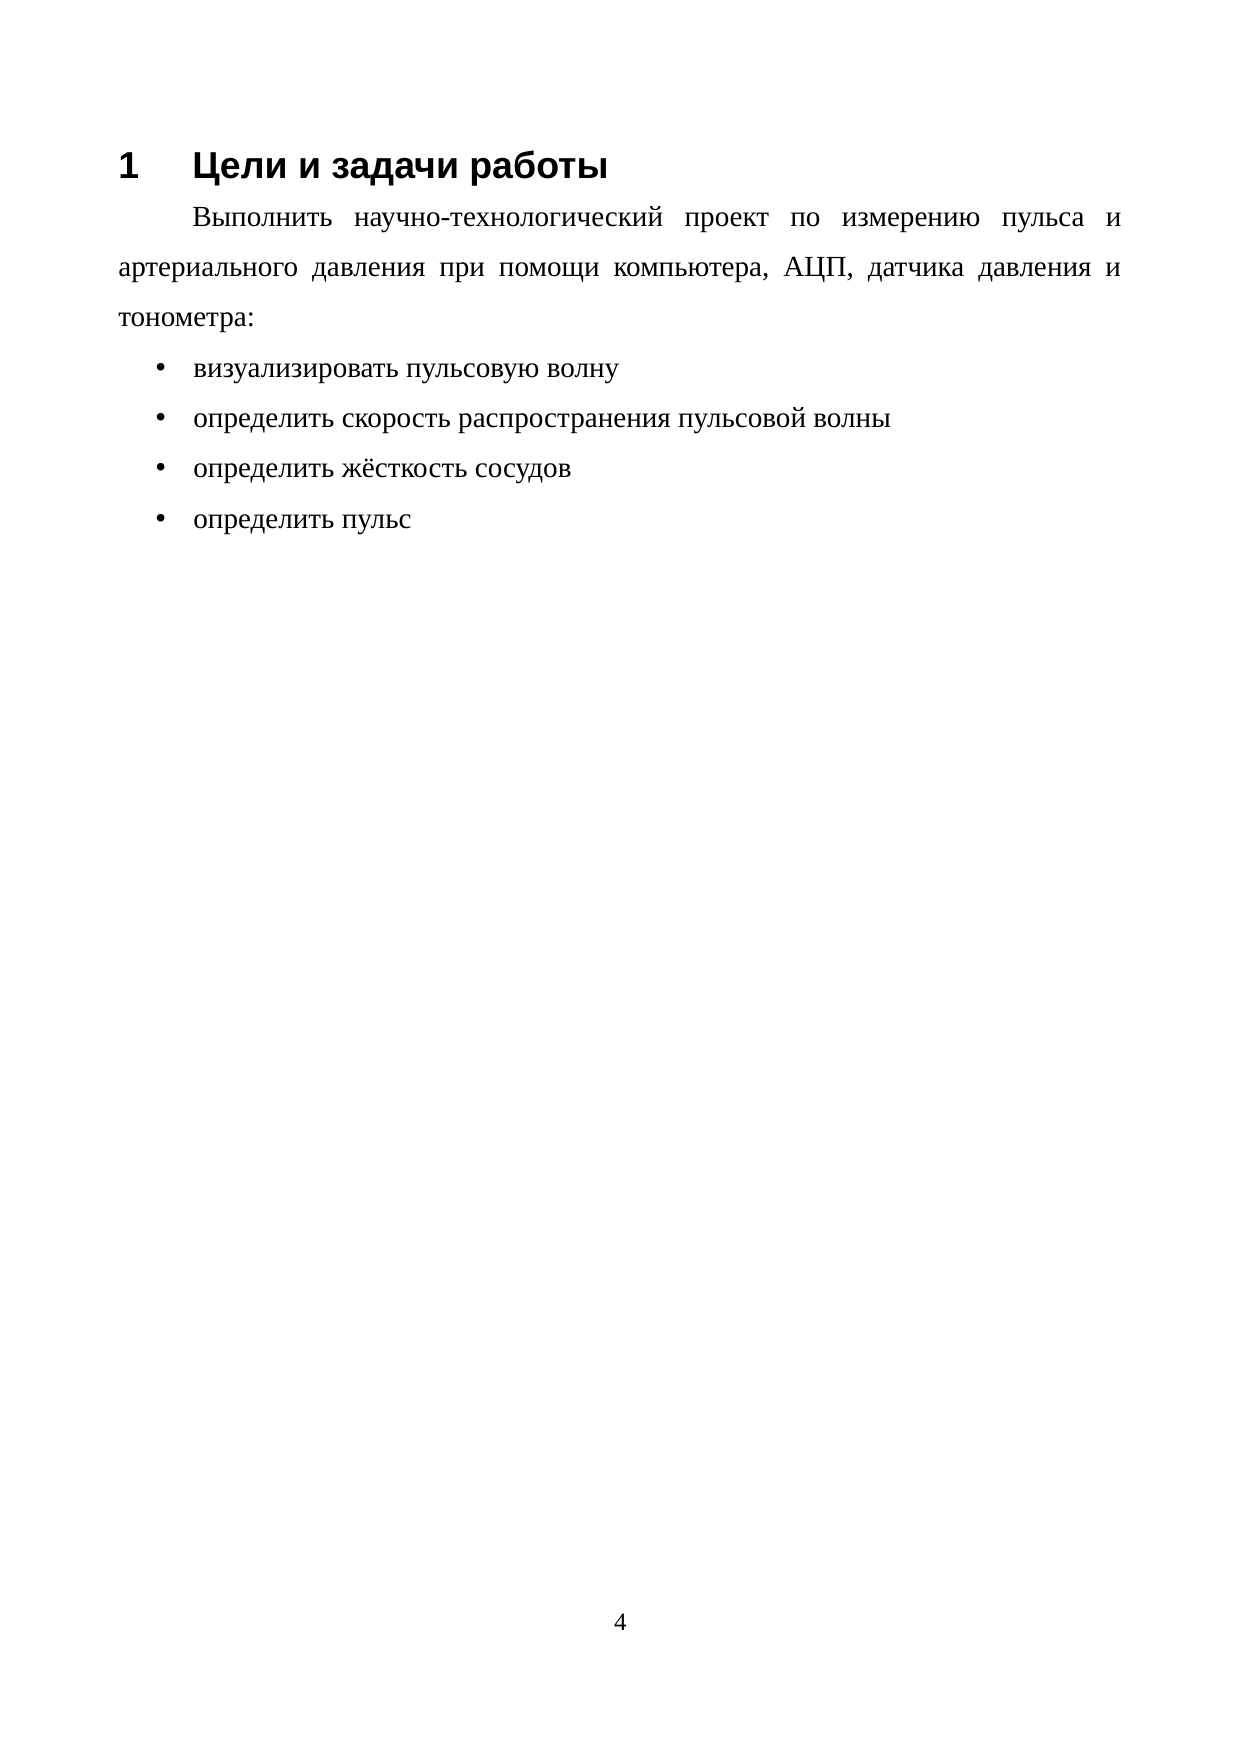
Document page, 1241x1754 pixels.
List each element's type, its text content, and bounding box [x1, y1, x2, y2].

list определить пульс [156, 501, 1122, 534]
subtitle Цели и задачи работы [118, 143, 1122, 186]
text Выполнить научно-технологический проект по измерению пульса и артериального давления при помощи компьютера, АЦП, датчика давления и тонометра: [118, 199, 1122, 333]
list визуализировать пульсовую волну [156, 350, 1122, 383]
list определить скорость распространения пульсовой волны [156, 400, 1122, 434]
list определить жёсткость сосудов [156, 451, 1122, 484]
